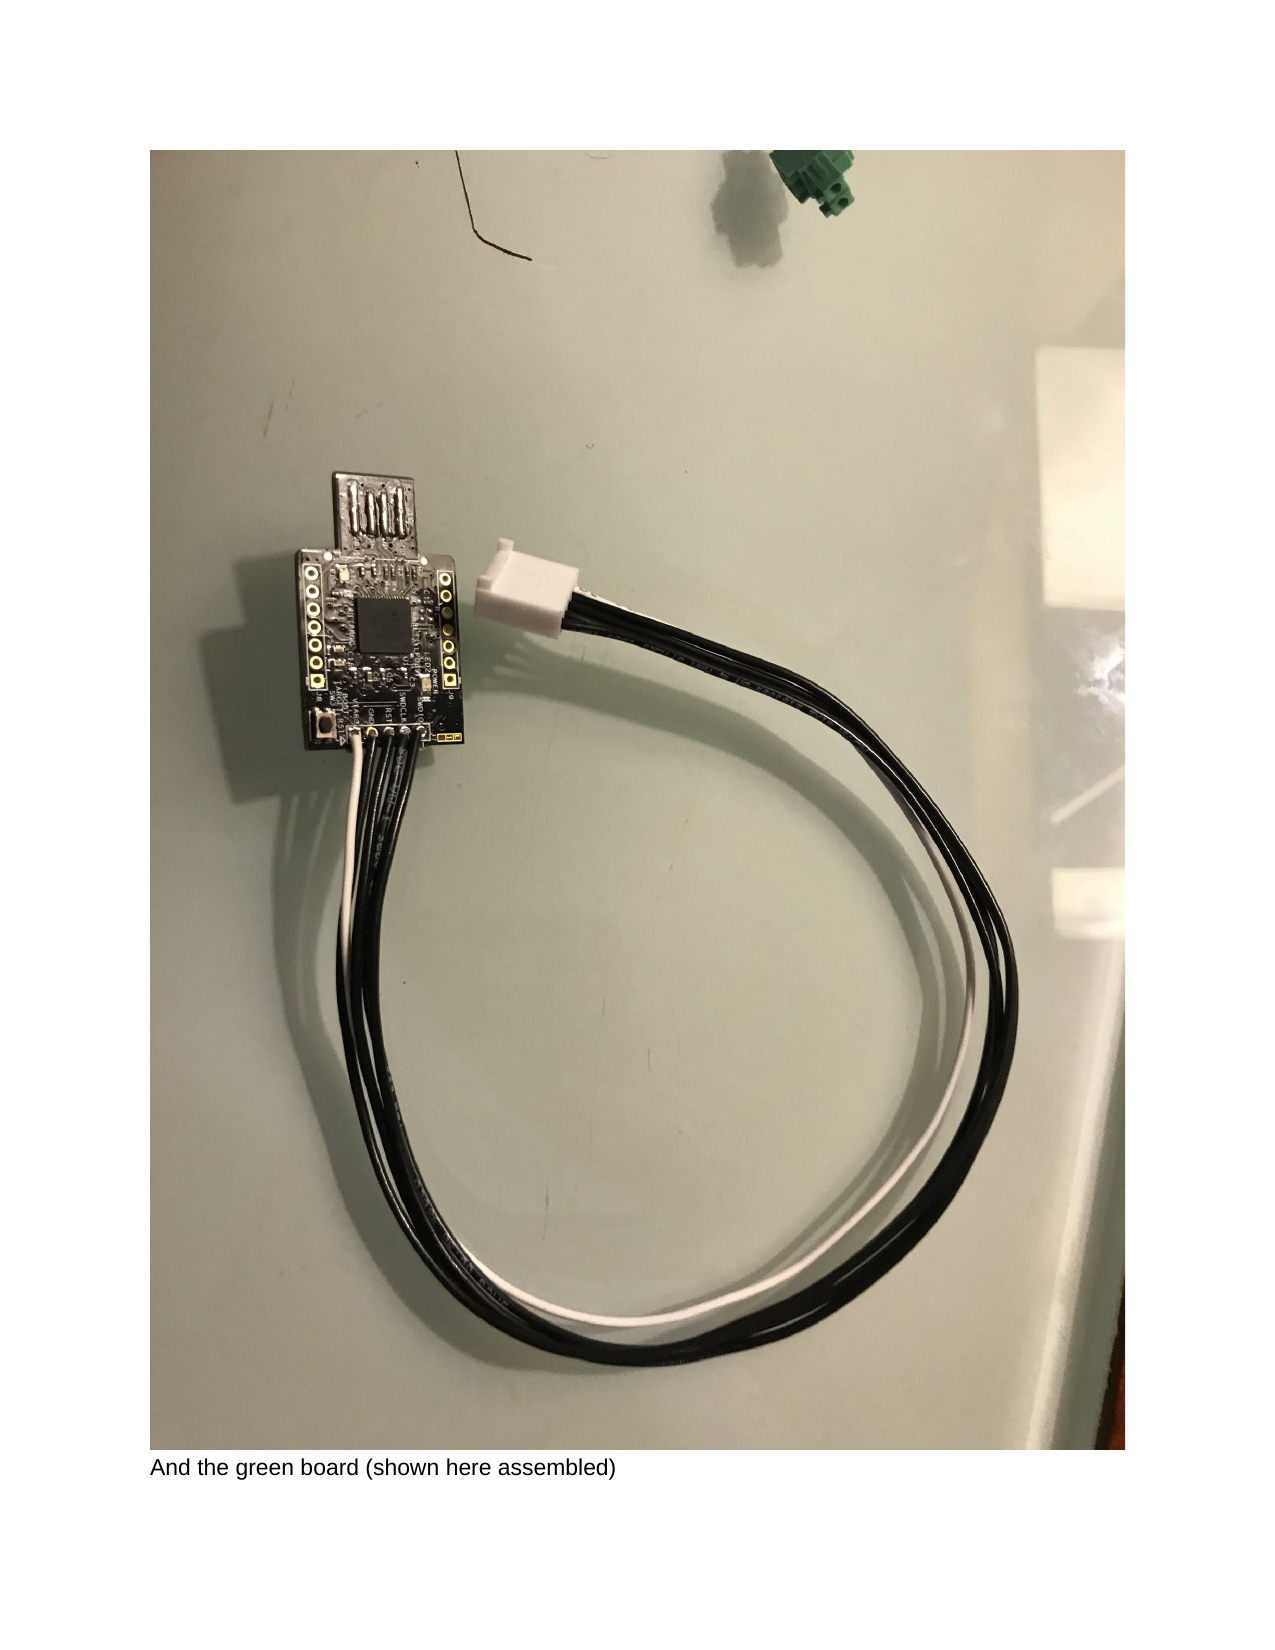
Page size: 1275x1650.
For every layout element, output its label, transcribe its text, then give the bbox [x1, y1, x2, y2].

picture [150, 150, 1125, 1450]
text And the green board (shown here assembled) [150, 1454, 1125, 1480]
